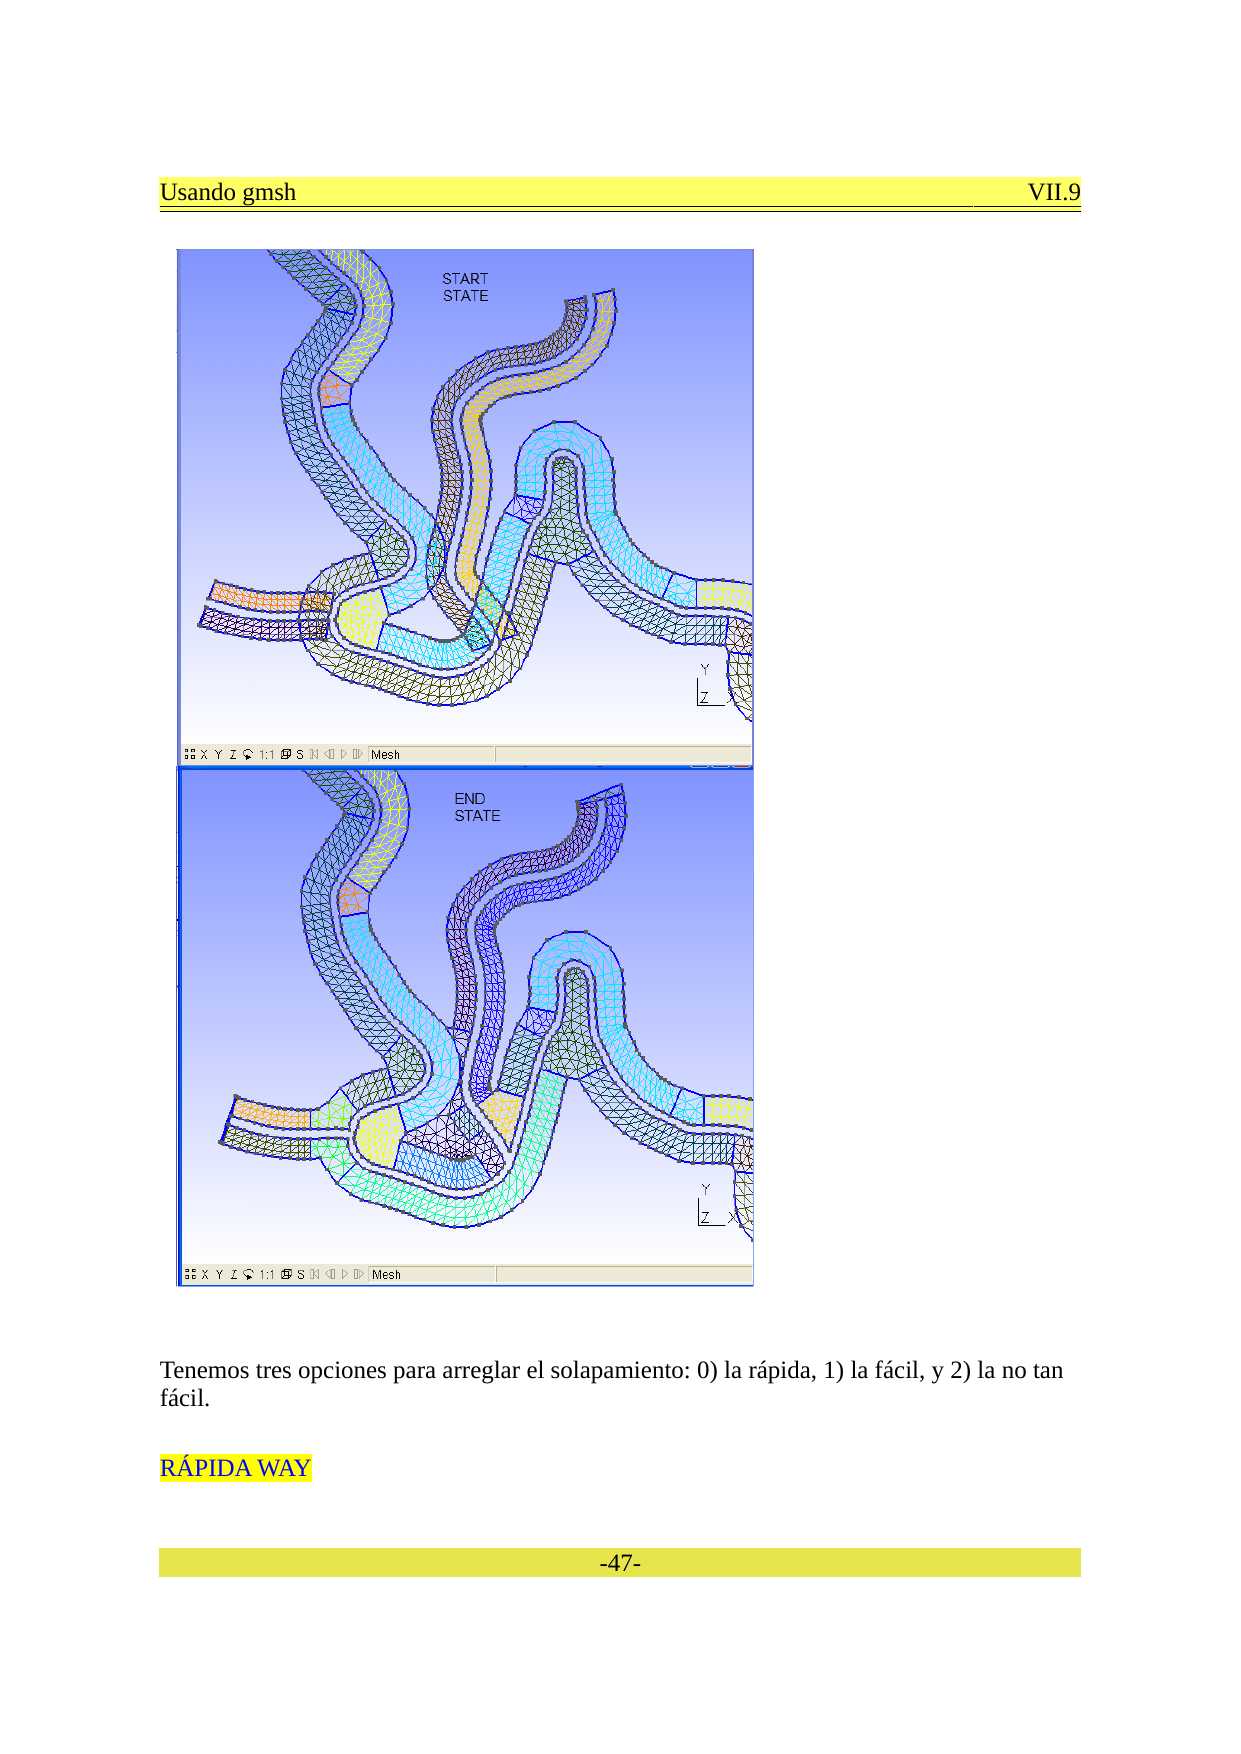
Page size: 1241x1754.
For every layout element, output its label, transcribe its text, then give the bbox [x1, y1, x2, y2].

picture [176, 249, 754, 1287]
text Tenemos tres opciones para arreglar el solapamiento: 0) la rápida, 1) la fácil, y 2) la no tan fácil. [159, 1355, 1081, 1412]
text RÁPIDA WAY [159, 1453, 1081, 1482]
